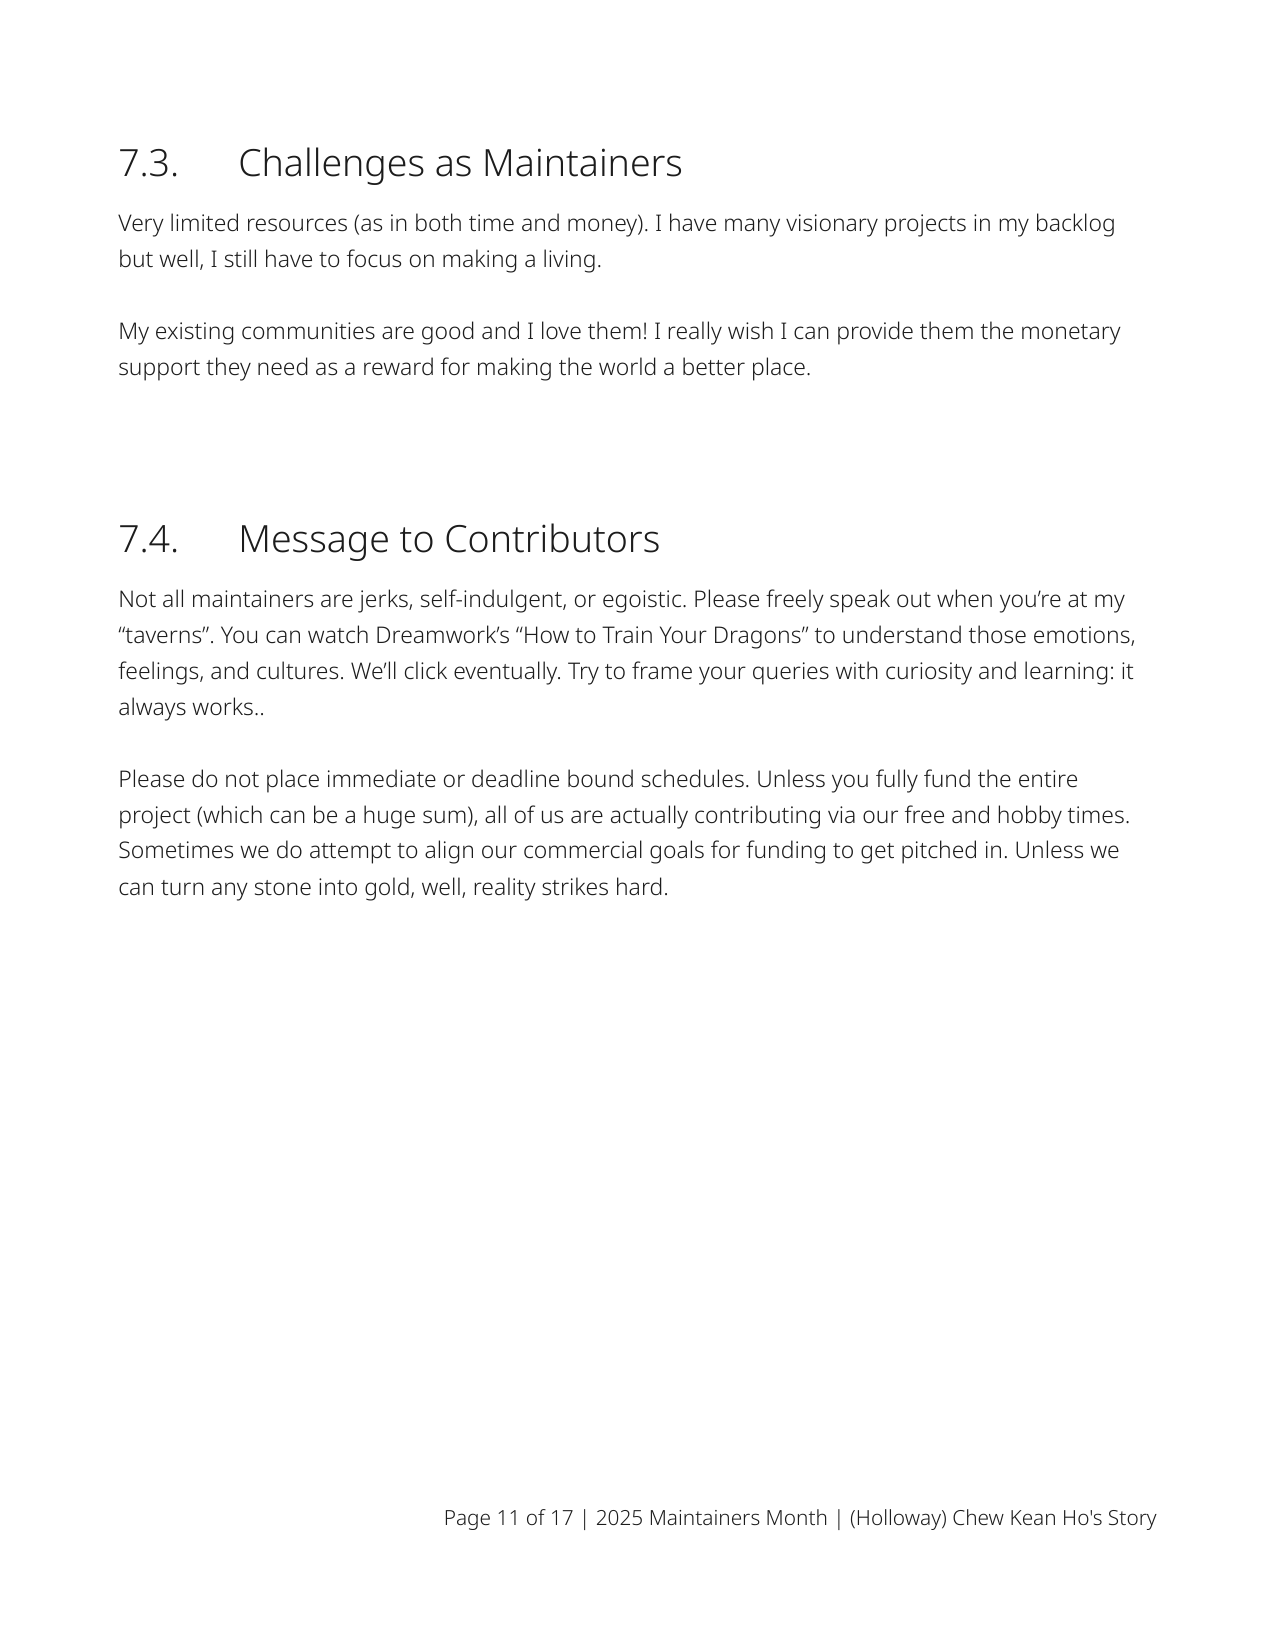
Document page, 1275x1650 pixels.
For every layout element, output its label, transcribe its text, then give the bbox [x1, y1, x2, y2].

subtitle Message to Contributors [118, 512, 1157, 563]
text Please do not place immediate or deadline bound schedules. Unless you fully fund the entire project (which can be a huge sum), all of us are actually contributing via our free and hobby times. Sometimes we do attempt to align our commercial goals for funding to get pitched in. Unless we can turn any stone into gold, well, reality strikes hard. [118, 763, 1157, 902]
text Not all maintainers are jerks, self-indulgent, or egoistic. Please freely speak out when you’re at my “taverns”. You can watch Dreamwork’s “How to Train Your Dragons” to understand those emotions, feelings, and cultures. We’ll click eventually. Try to frame your queries with curiosity and learning: it always works.. [118, 583, 1157, 722]
subtitle Challenges as Maintainers [118, 136, 1157, 187]
text Very limited resources (as in both time and money). I have many visionary projects in my backlog but well, I still have to focus on making a living. [118, 207, 1157, 274]
text My existing communities are good and I love them! I really wish I can provide them the monetary support they need as a reward for making the world a better place. [118, 314, 1157, 382]
